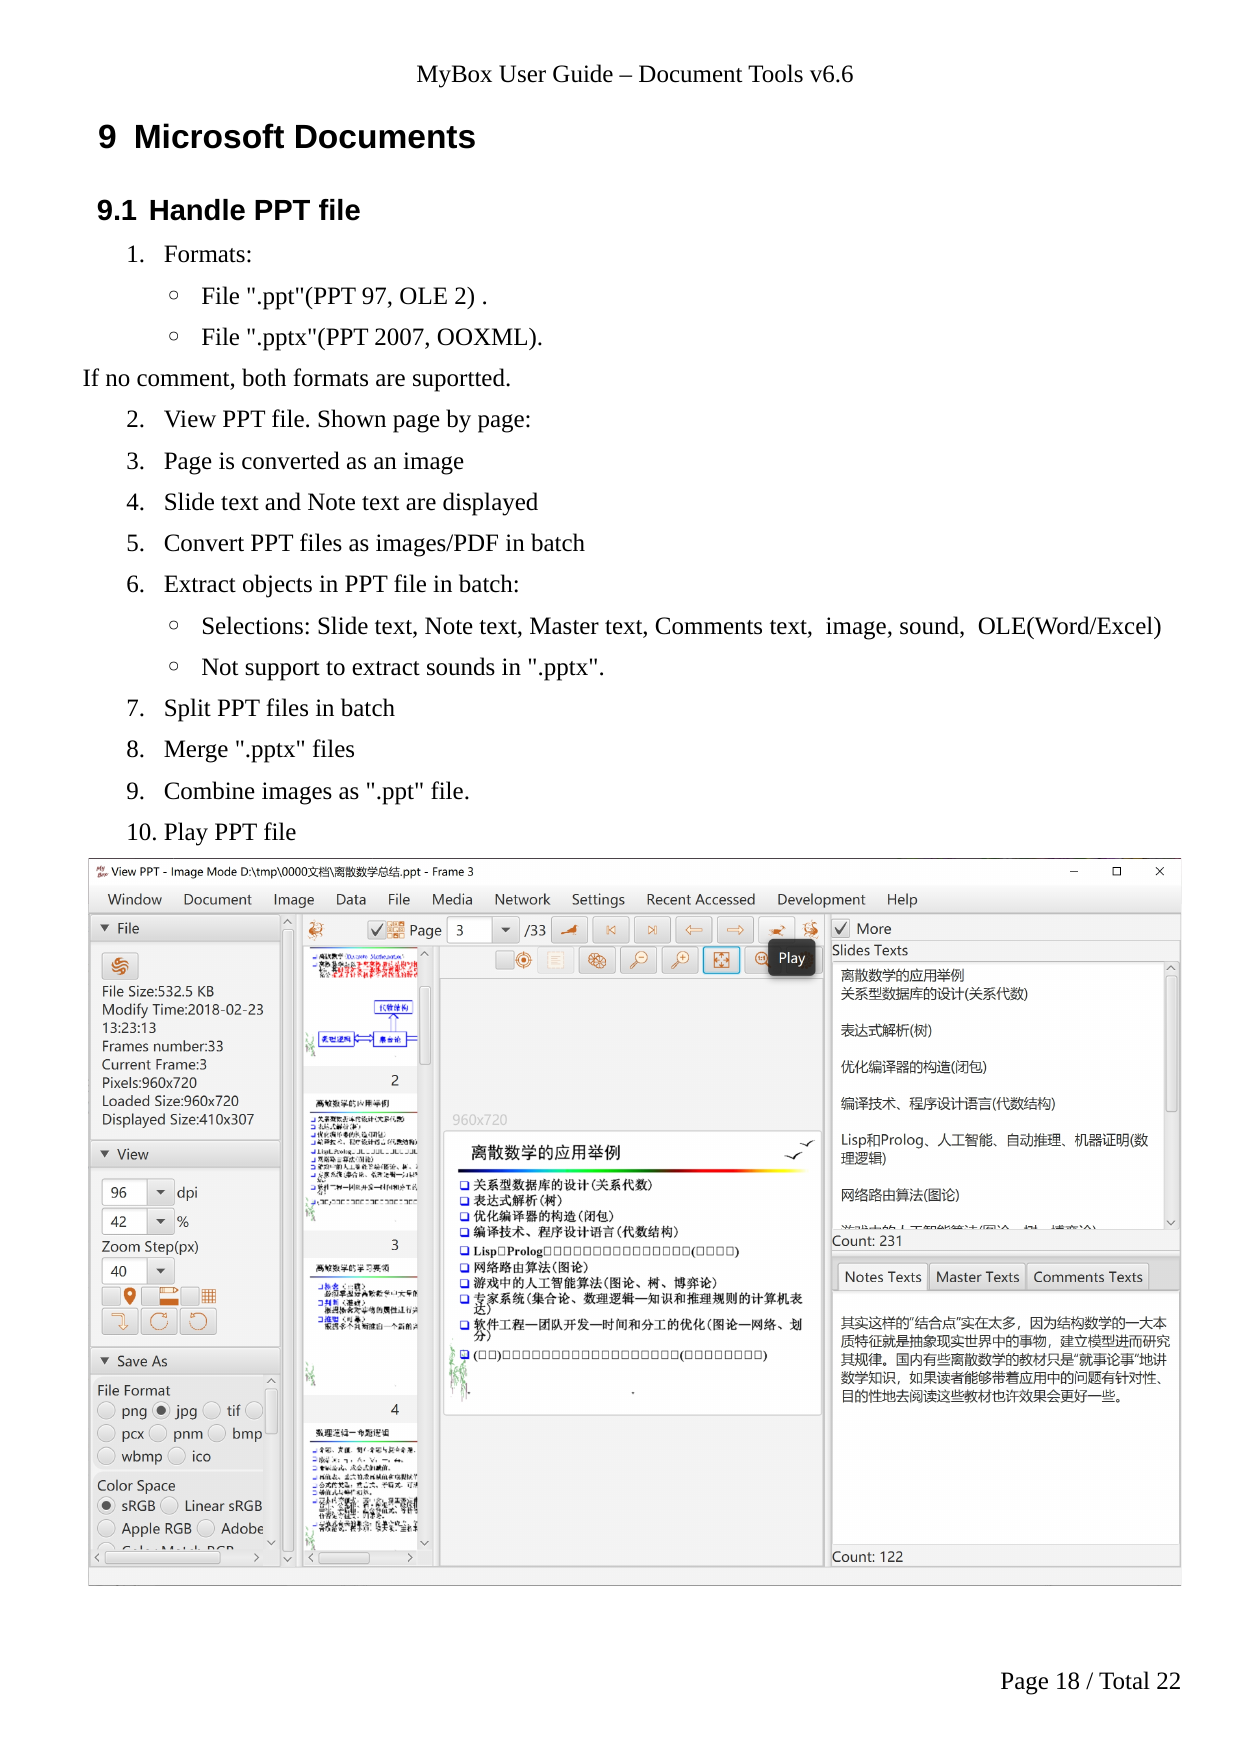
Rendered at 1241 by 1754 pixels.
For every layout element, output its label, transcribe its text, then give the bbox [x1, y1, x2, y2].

list Not support to extract sounds in ".pptx". [163, 652, 1181, 681]
list File ".ppt"(PPT 97, OLE 2) . [163, 281, 1181, 309]
text If no comment, both formats are suportted. [1, 363, 1181, 392]
list Combine images as ".ppt" file. [126, 776, 1181, 804]
list Slide text and Note text are displayed [126, 487, 1181, 516]
list Play PPT file [126, 817, 1181, 846]
list View PPT file. Shown page by page: [126, 404, 1181, 433]
subtitle Handle PPT file [88, 193, 1181, 227]
list Page is converted as an image [126, 446, 1181, 474]
list Selections: Slide text, Note text, Master text, Comments text, image, sound, OLE(Word/Excel) [163, 611, 1181, 639]
picture [88, 858, 1182, 1586]
list Convert PPT files as images/PDF in batch [126, 528, 1181, 557]
list Merge ".pptx" files [126, 734, 1181, 763]
list Extract objects in PPT file in batch: [126, 569, 1181, 598]
list Split PPT files in batch [126, 693, 1181, 722]
subtitle Microsoft Documents [88, 117, 1181, 156]
list Formats: [126, 239, 1181, 268]
list File ".pptx"(PPT 2007, OOXML). [163, 322, 1181, 351]
